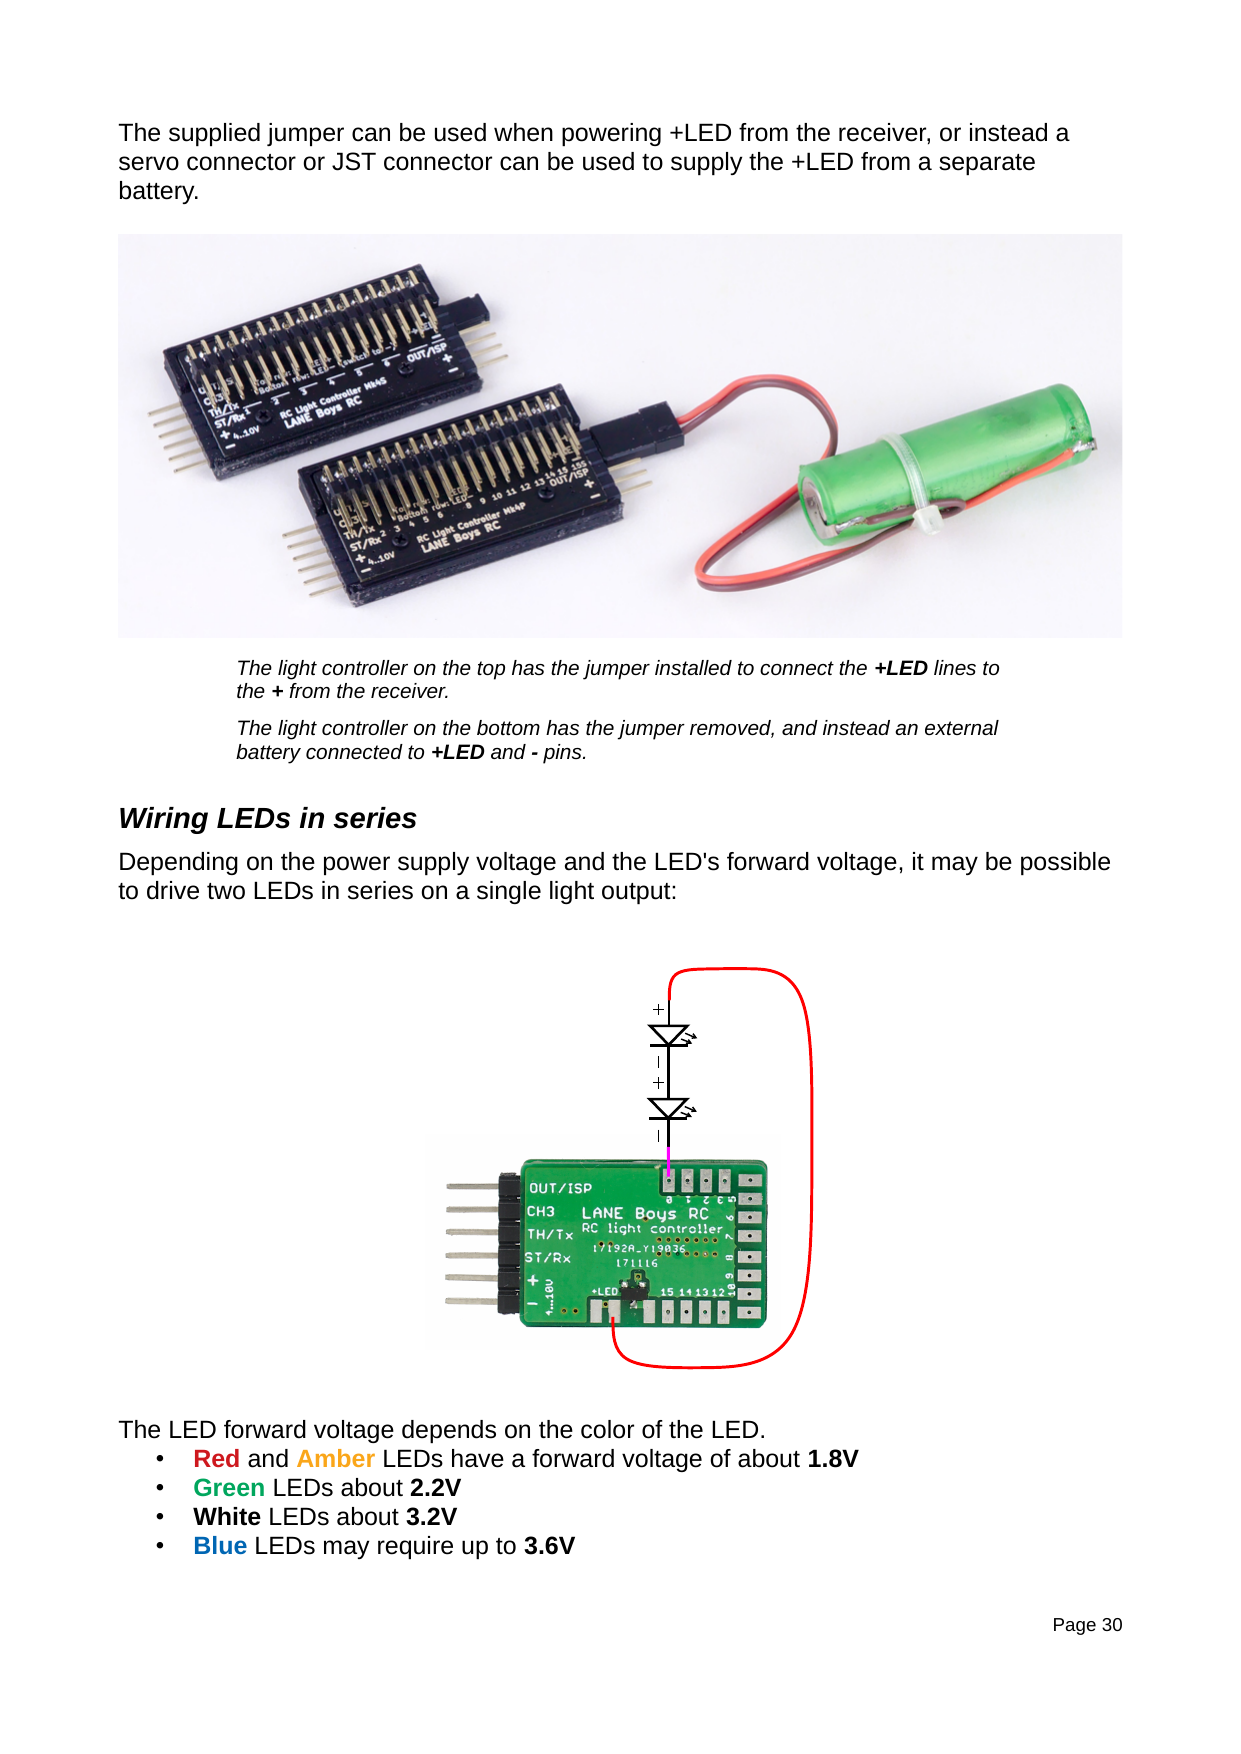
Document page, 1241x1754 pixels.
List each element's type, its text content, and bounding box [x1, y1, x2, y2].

picture [118, 234, 1123, 638]
text Depending on the power supply voltage and the LED's forward voltage, it may be possible to drive two LEDs in series on a single light output: [118, 847, 1122, 905]
list White LEDs about 3.2V [156, 1502, 1122, 1531]
text The light controller on the top has the jumper installed to connect the +LED lines to the + from the receiver. [236, 655, 1004, 703]
text The LED forward voltage depends on the color of the LED. [118, 1415, 1122, 1444]
subtitle Wiring LEDs in series [118, 801, 1122, 835]
text The light controller on the bottom has the jumper removed, and instead an external battery connected to +LED and - pins. [236, 716, 1004, 764]
text The supplied jumper can be used when powering +LED from the receiver, or instead a servo connector or JST connector can be used to supply the +LED from a separate battery. [118, 118, 1122, 204]
list Red and Amber LEDs have a forward voltage of about 1.8V [156, 1444, 1122, 1473]
list Green LEDs about 2.2V [156, 1473, 1122, 1502]
list Blue LEDs may require up to 3.6V [156, 1531, 1122, 1559]
